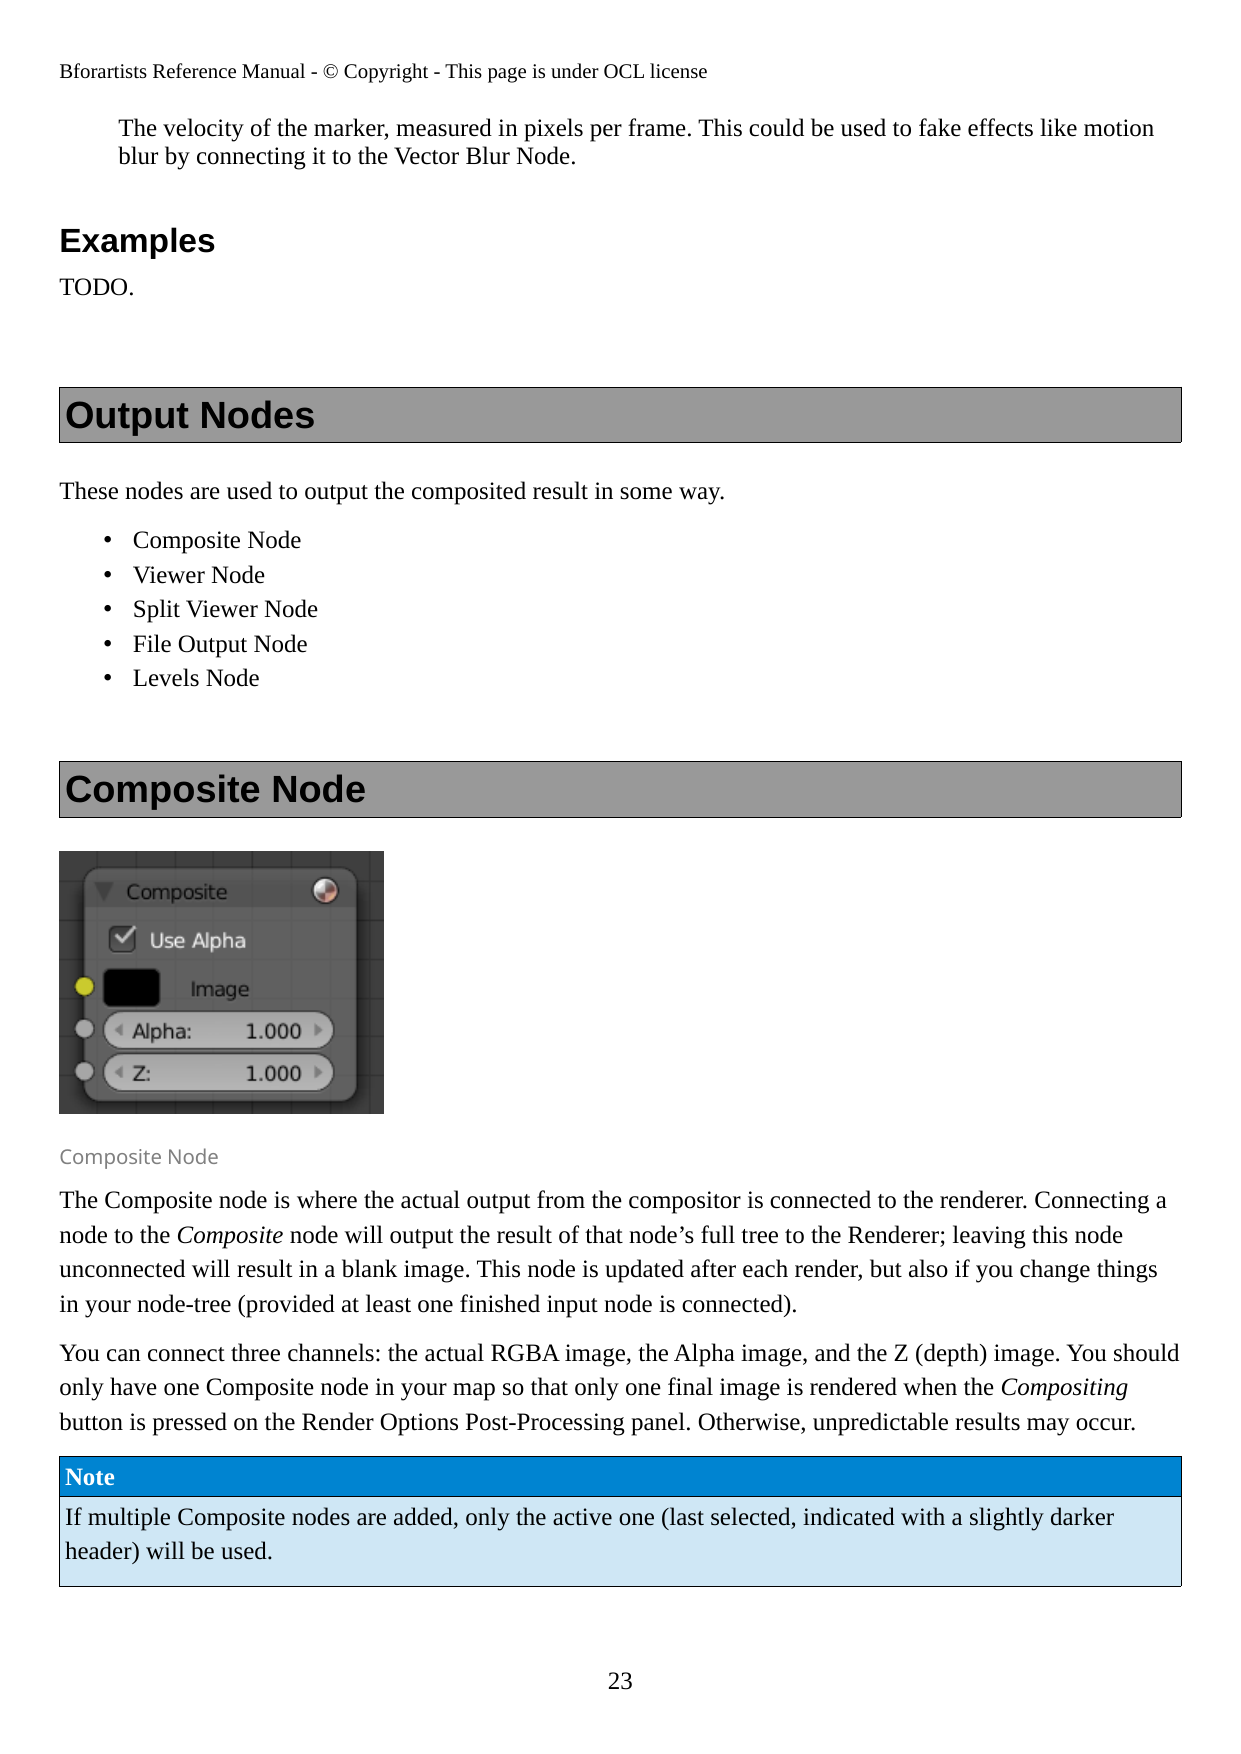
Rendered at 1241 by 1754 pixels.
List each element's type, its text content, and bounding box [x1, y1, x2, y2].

table_header Output Nodes [60, 388, 1181, 442]
text The Composite node is where the actual output from the compositor is connected to the renderer. Connecting a node to the Composite node will output the result of that node’s full tree to the Renderer; leaving this node unconnected will result in a blank image. This node is updated after each render, but also if you change things in your node-tree (provided at least one finished input node is connected). [59, 1185, 1181, 1317]
text These nodes are used to output the composited result in some way. [59, 476, 1181, 505]
list File Output Node [103, 629, 1181, 658]
text Composite Node [59, 1139, 1181, 1171]
table_header Note [60, 1457, 1181, 1496]
subtitle Examples [59, 220, 1181, 259]
table_header Composite Node [60, 762, 1181, 817]
table_cell If multiple Composite nodes are added, only the active one (last selected, indicated with a slightly darker header) will be used. [60, 1497, 1181, 1586]
list Levels Node [103, 663, 1181, 692]
list Composite Node [103, 525, 1181, 554]
text You can connect three channels: the actual RGBA image, the Alpha image, and the Z (depth) image. You should only have one Composite node in your map so that only one final image is rendered when the Compositing button is pressed on the Render Options Post-Processing panel. Otherwise, unpredictable results may occur. [59, 1338, 1181, 1436]
text TODO. [59, 272, 1181, 329]
list Split Viewer Node [103, 594, 1181, 623]
picture [59, 851, 384, 1114]
list Viewer Node [103, 560, 1181, 589]
list The velocity of the marker, measured in pixels per frame. This could be used to fake effects like motion blur by connecting it to the Vector Blur Node. [118, 113, 1181, 170]
